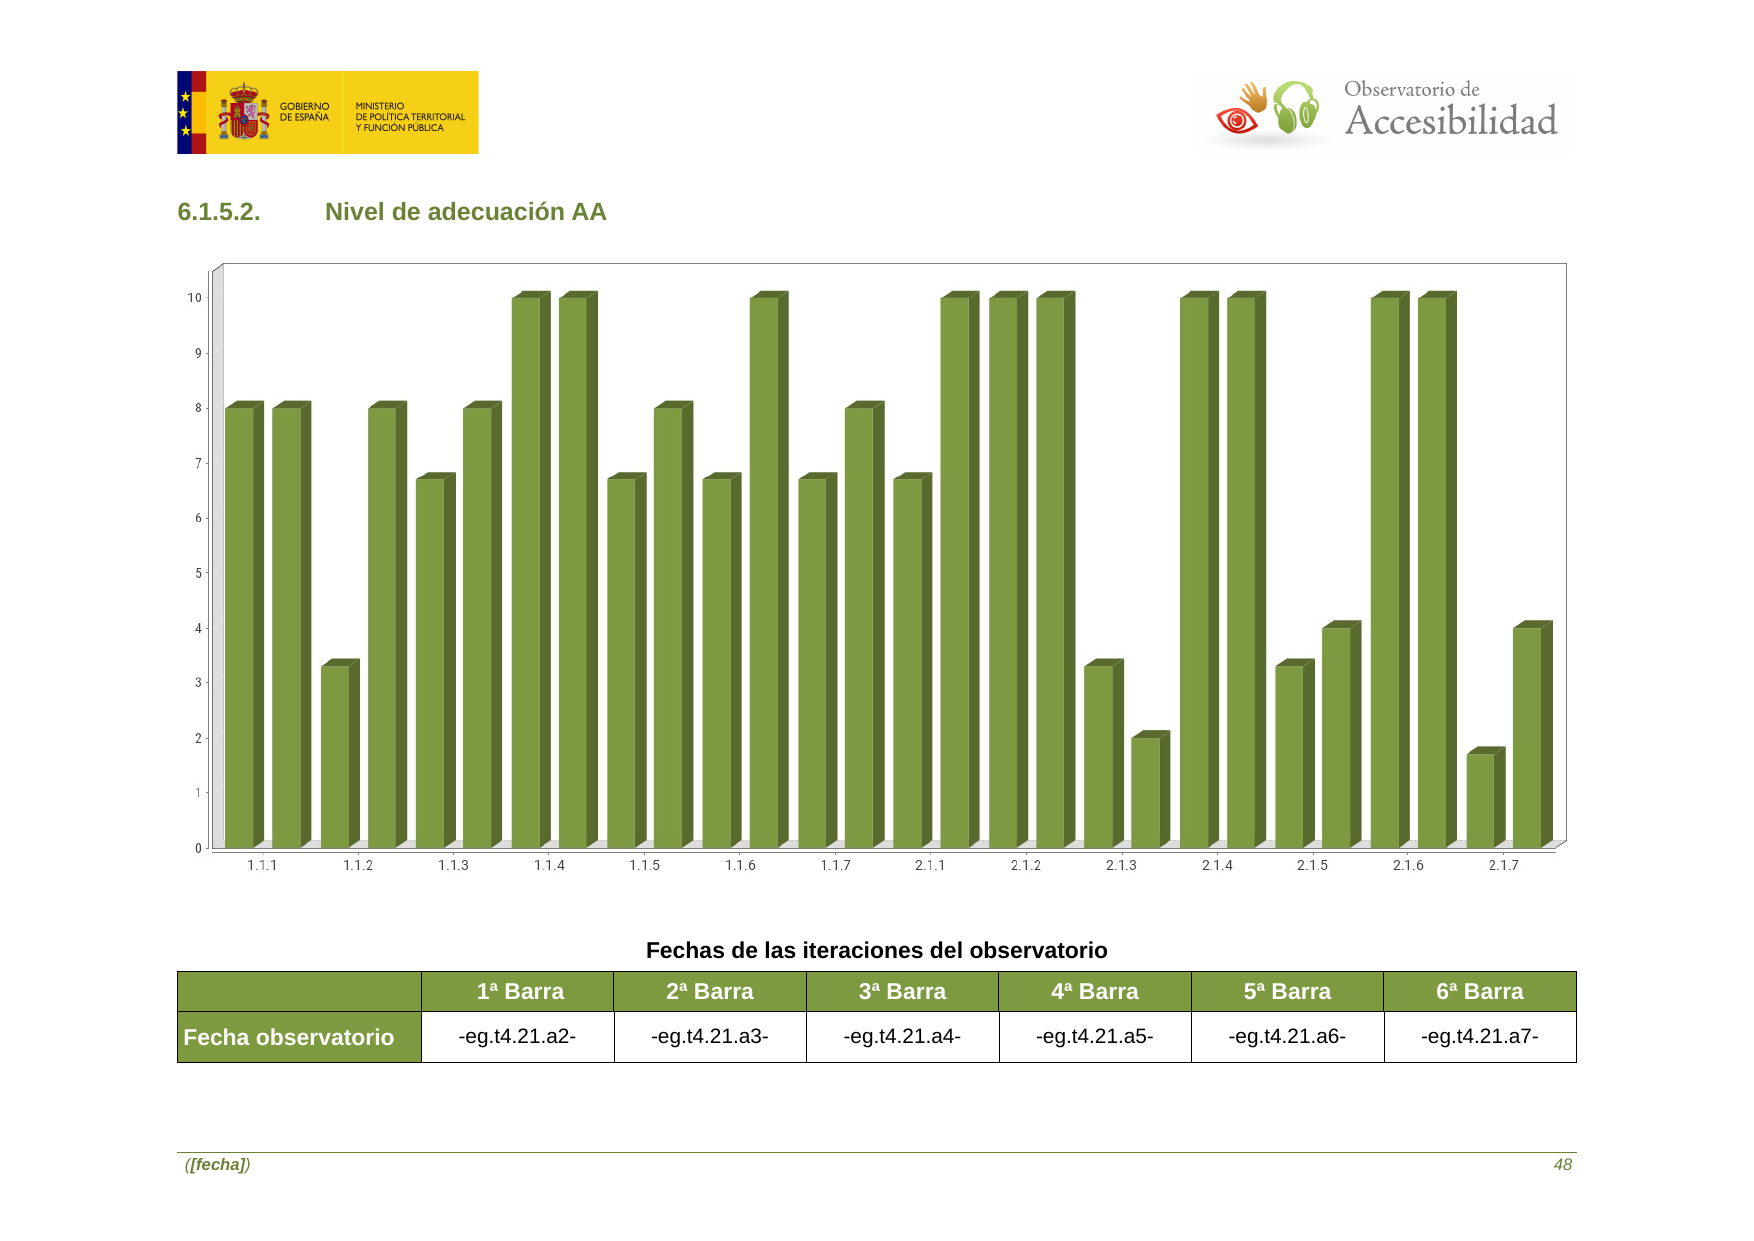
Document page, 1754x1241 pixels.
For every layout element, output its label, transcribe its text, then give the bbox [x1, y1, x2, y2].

table_cell Fecha observatorio [178, 1012, 421, 1062]
picture [1196, 72, 1572, 154]
table_cell -eg.t4.21.a7- [1385, 1012, 1576, 1062]
subtitle Nivel de adecuación AA [177, 197, 1577, 226]
table_cell -eg.t4.21.a5- [1000, 1012, 1191, 1062]
table_header 5ª Barra [1192, 972, 1383, 1011]
table_cell -eg.t4.21.a2- [422, 1012, 614, 1062]
text Fechas de las iteraciones del observatorio [177, 937, 1577, 963]
table_header 1ª Barra [422, 972, 613, 1011]
picture [177, 253, 1577, 879]
table_header 4ª Barra [999, 972, 1191, 1011]
table_header 3ª Barra [807, 972, 998, 1011]
table_header 6ª Barra [1384, 972, 1576, 1011]
table_header [178, 972, 421, 1011]
table_cell -eg.t4.21.a3- [615, 1012, 806, 1062]
table_cell -eg.t4.21.a4- [807, 1012, 999, 1062]
table_header 2ª Barra [614, 972, 806, 1011]
picture [177, 71, 479, 154]
table_cell -eg.t4.21.a6- [1192, 1012, 1384, 1062]
